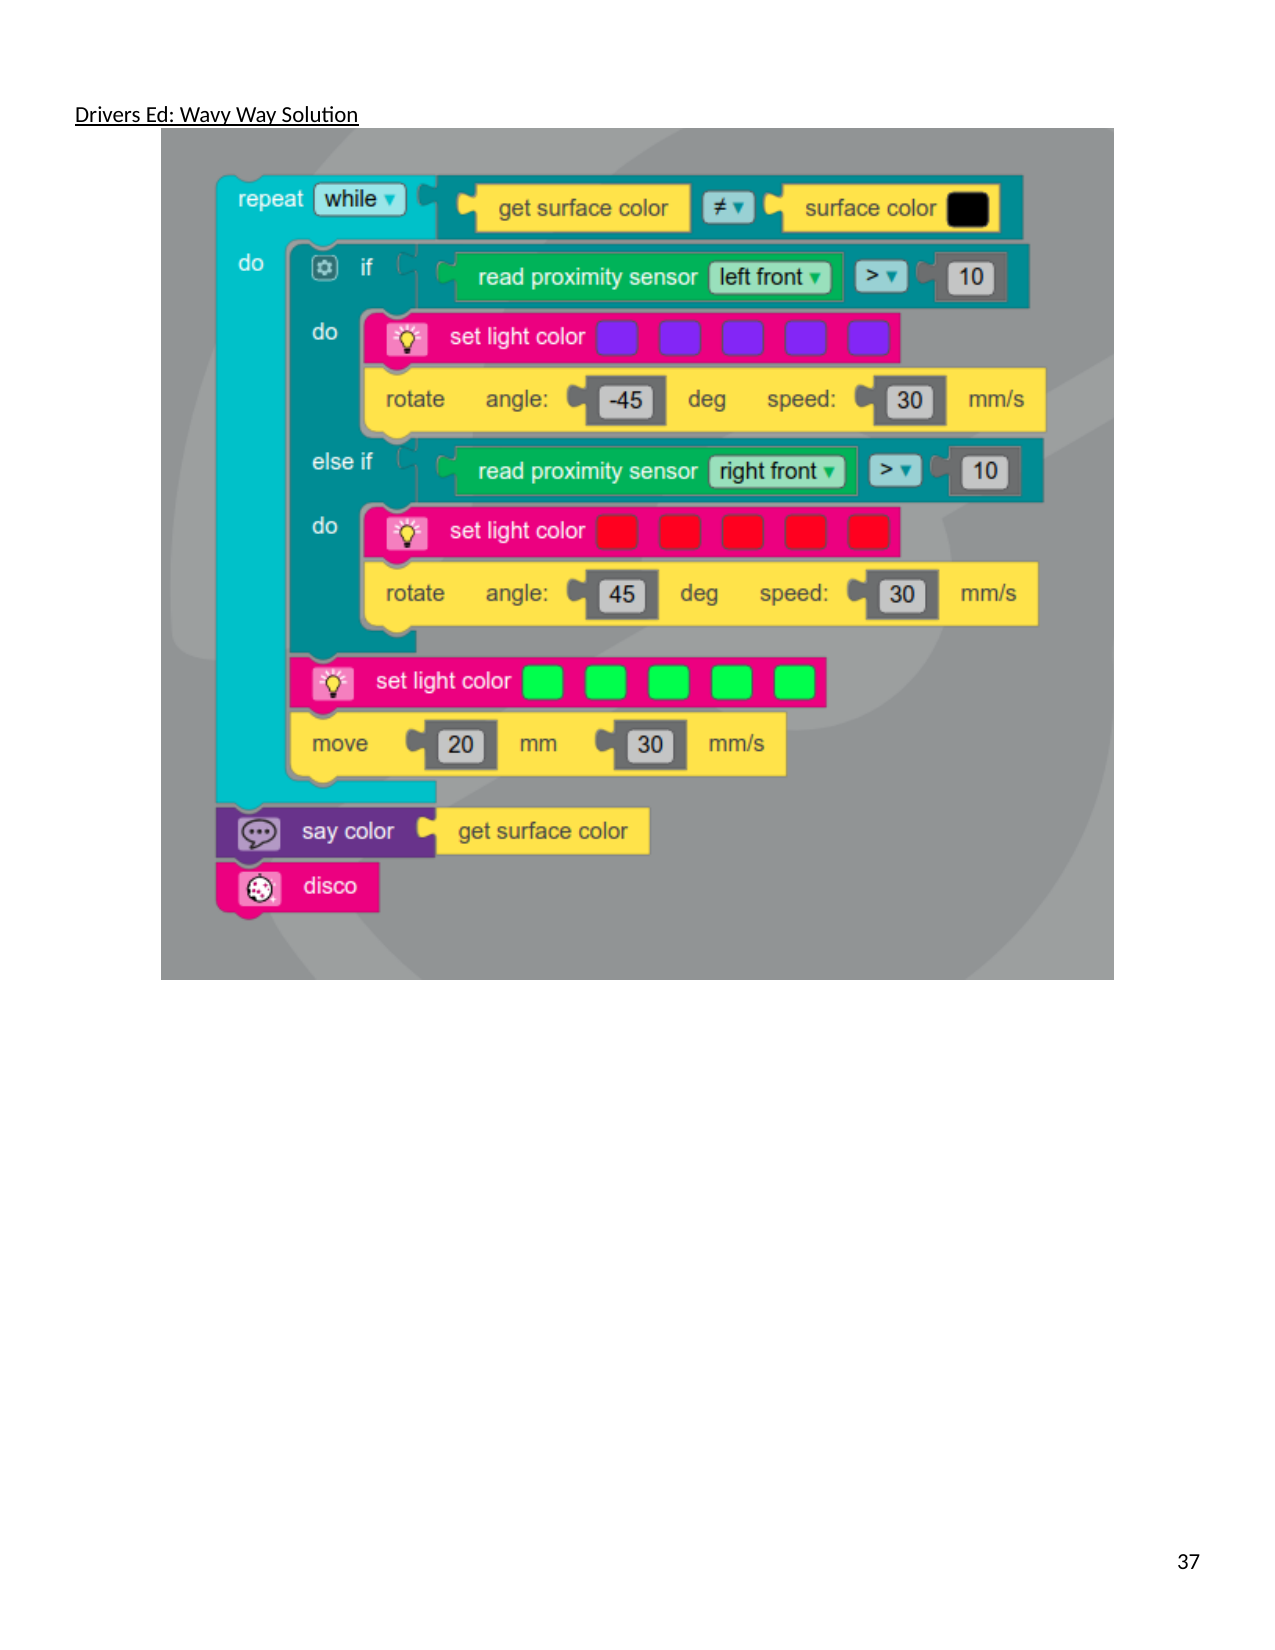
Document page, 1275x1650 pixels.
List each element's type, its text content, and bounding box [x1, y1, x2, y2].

subtitle Drivers Ed: Wavy Way Solution [75, 100, 1200, 128]
picture [161, 128, 1114, 980]
